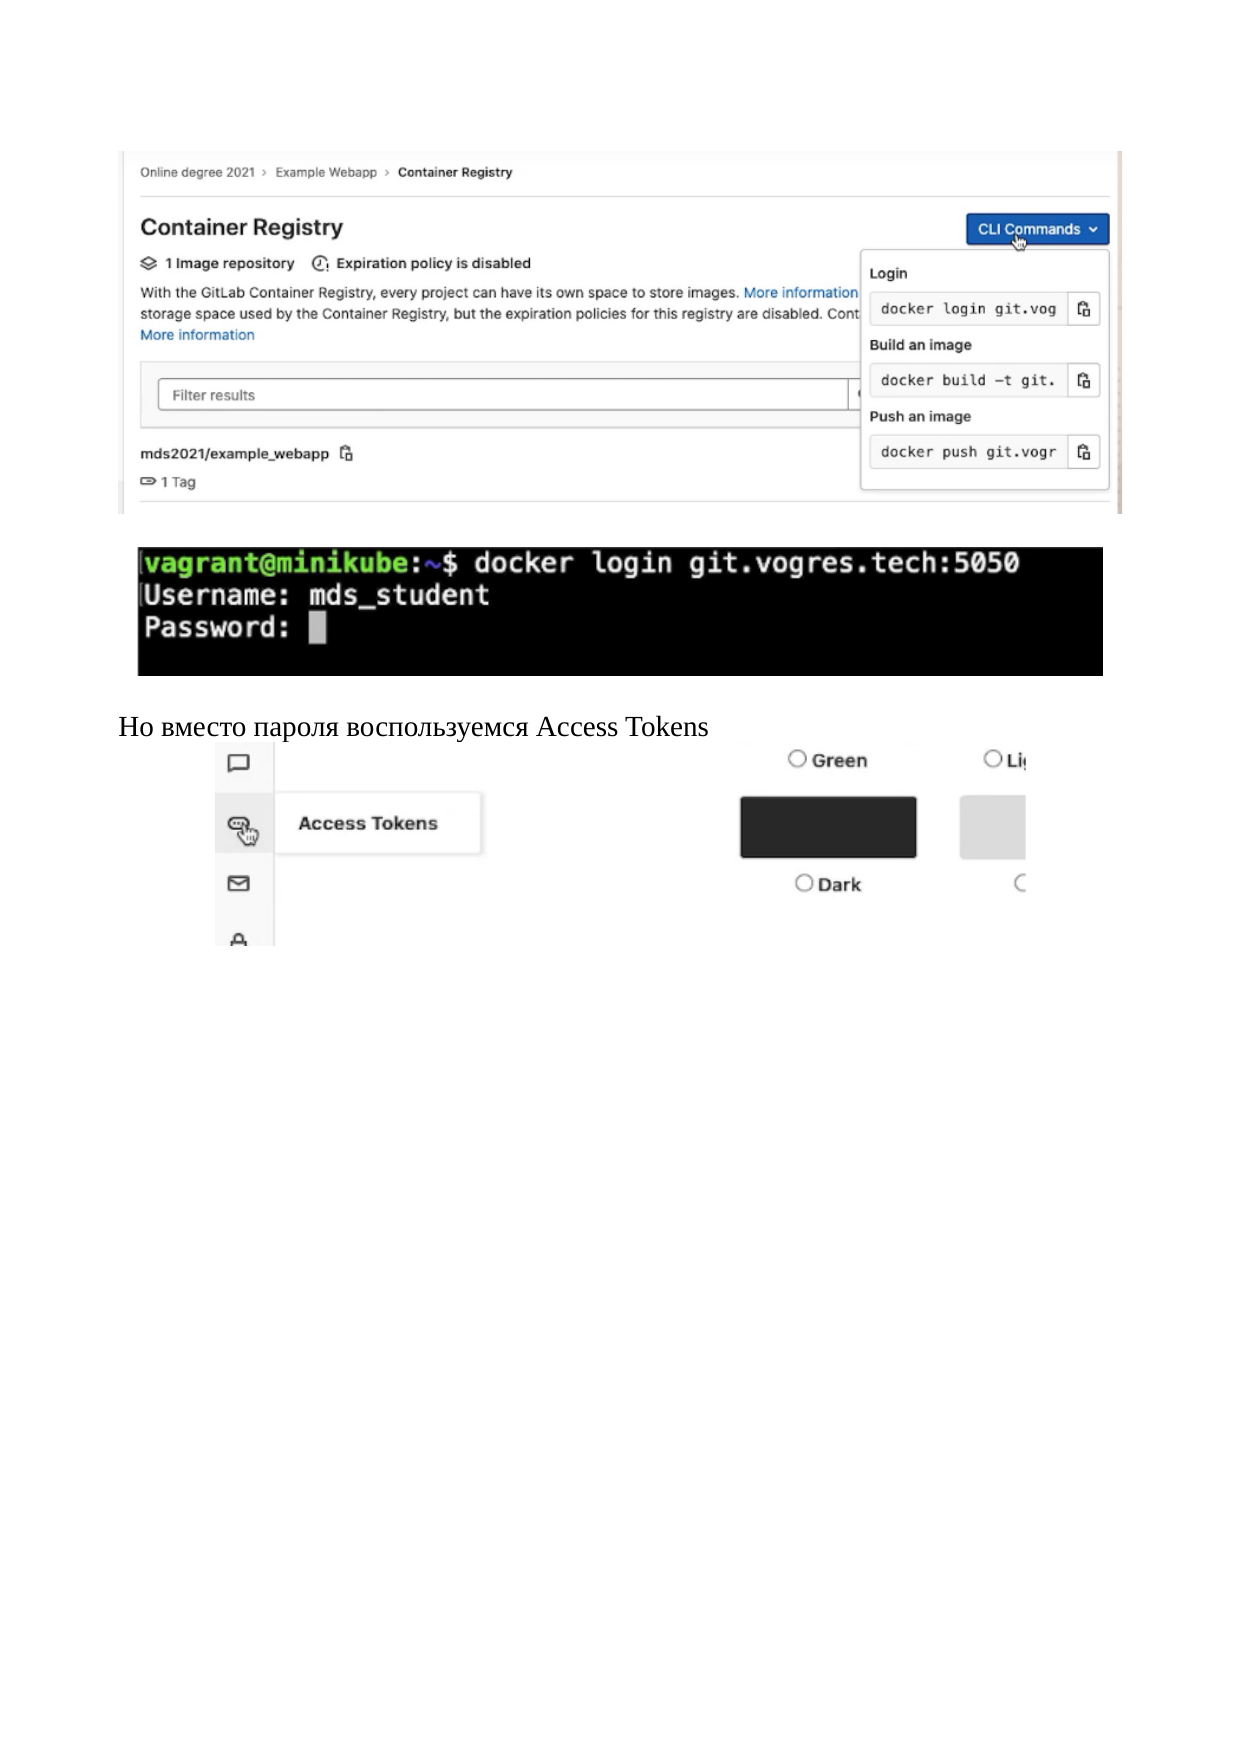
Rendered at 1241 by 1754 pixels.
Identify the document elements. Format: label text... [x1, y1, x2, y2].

picture [214, 742, 1026, 946]
text Но вместо пароля воспользуемся Access Tokens [118, 709, 1122, 742]
picture [118, 151, 1123, 514]
picture [137, 547, 1103, 676]
